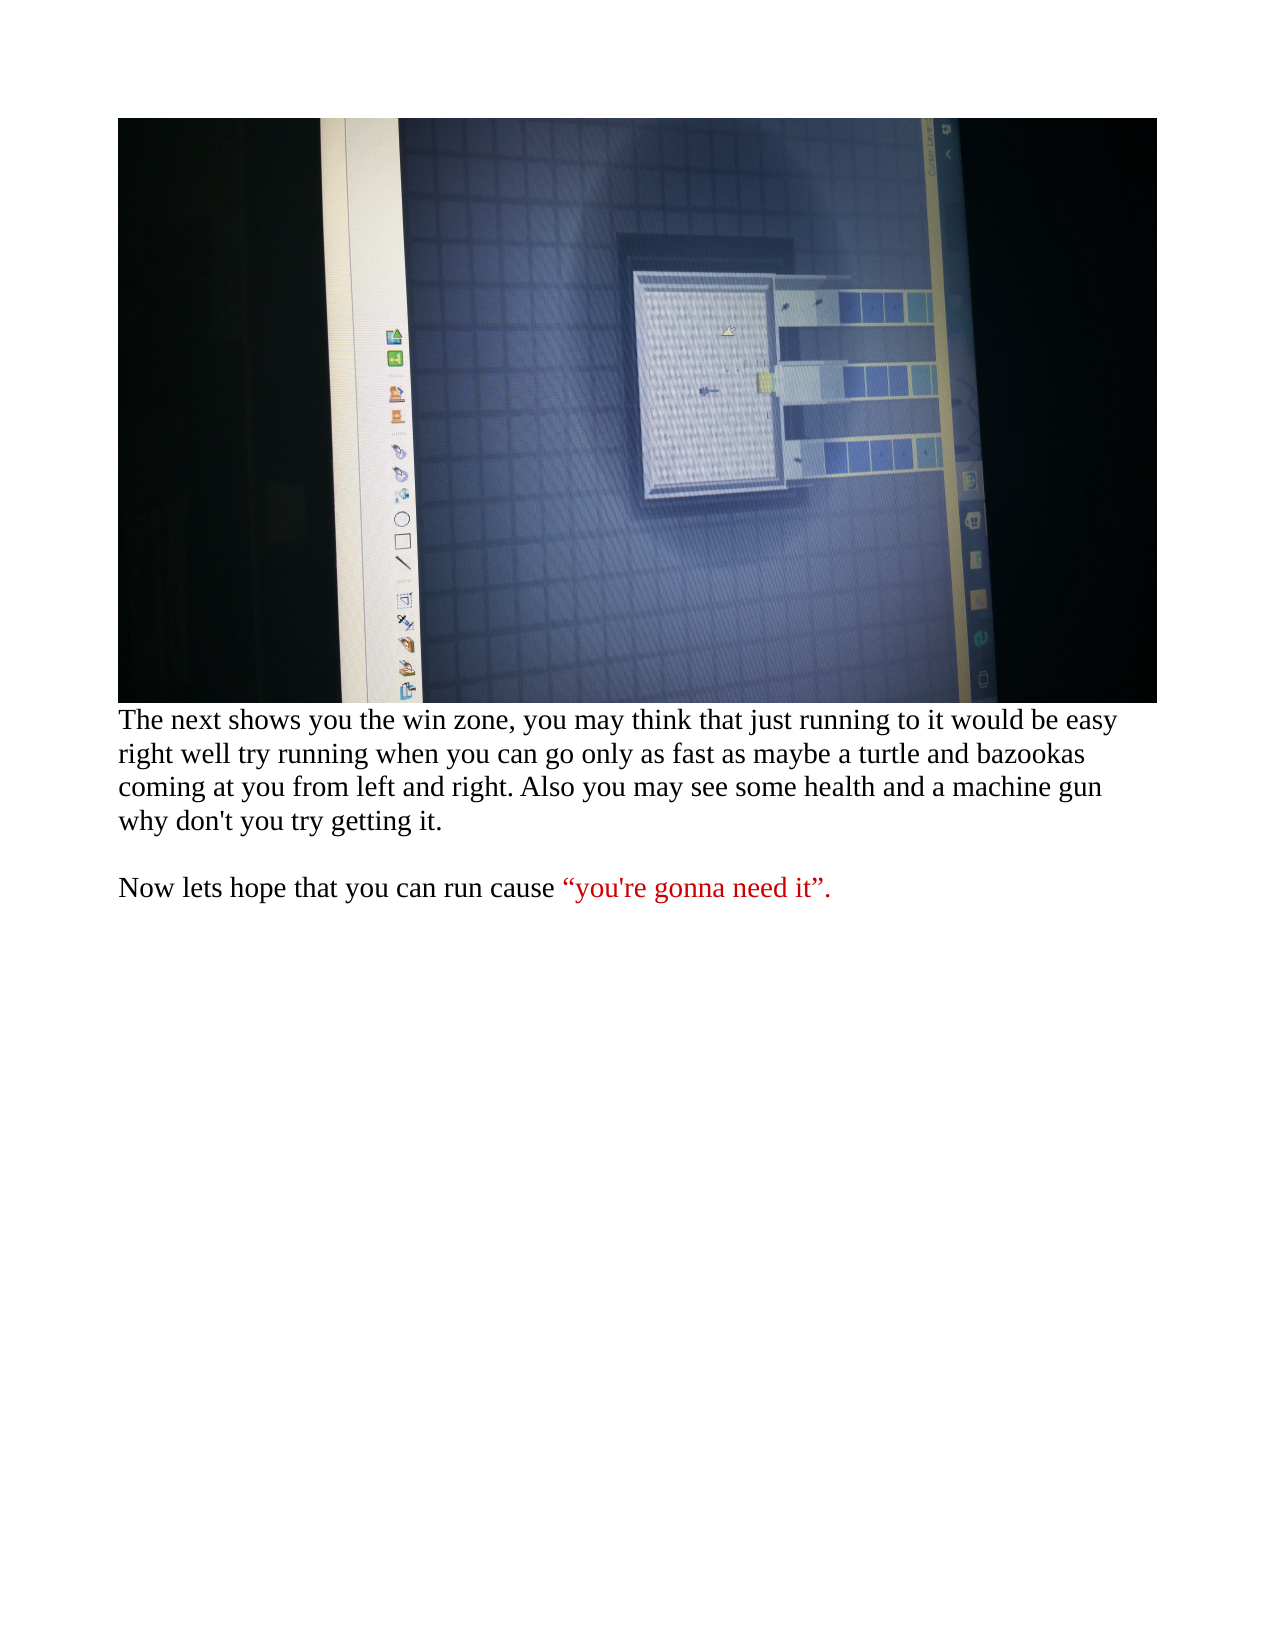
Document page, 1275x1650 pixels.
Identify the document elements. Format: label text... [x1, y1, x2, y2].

picture [118, 118, 1157, 703]
text Now lets hope that you can run cause “you're gonna need it”. [118, 870, 1157, 904]
text The next shows you the win zone, you may think that just running to it would be easy right well try running when you can go only as fast as maybe a turtle and bazookas coming at you from left and right. Also you may see some health and a machine gun why don't you try getting it. [118, 703, 1157, 837]
